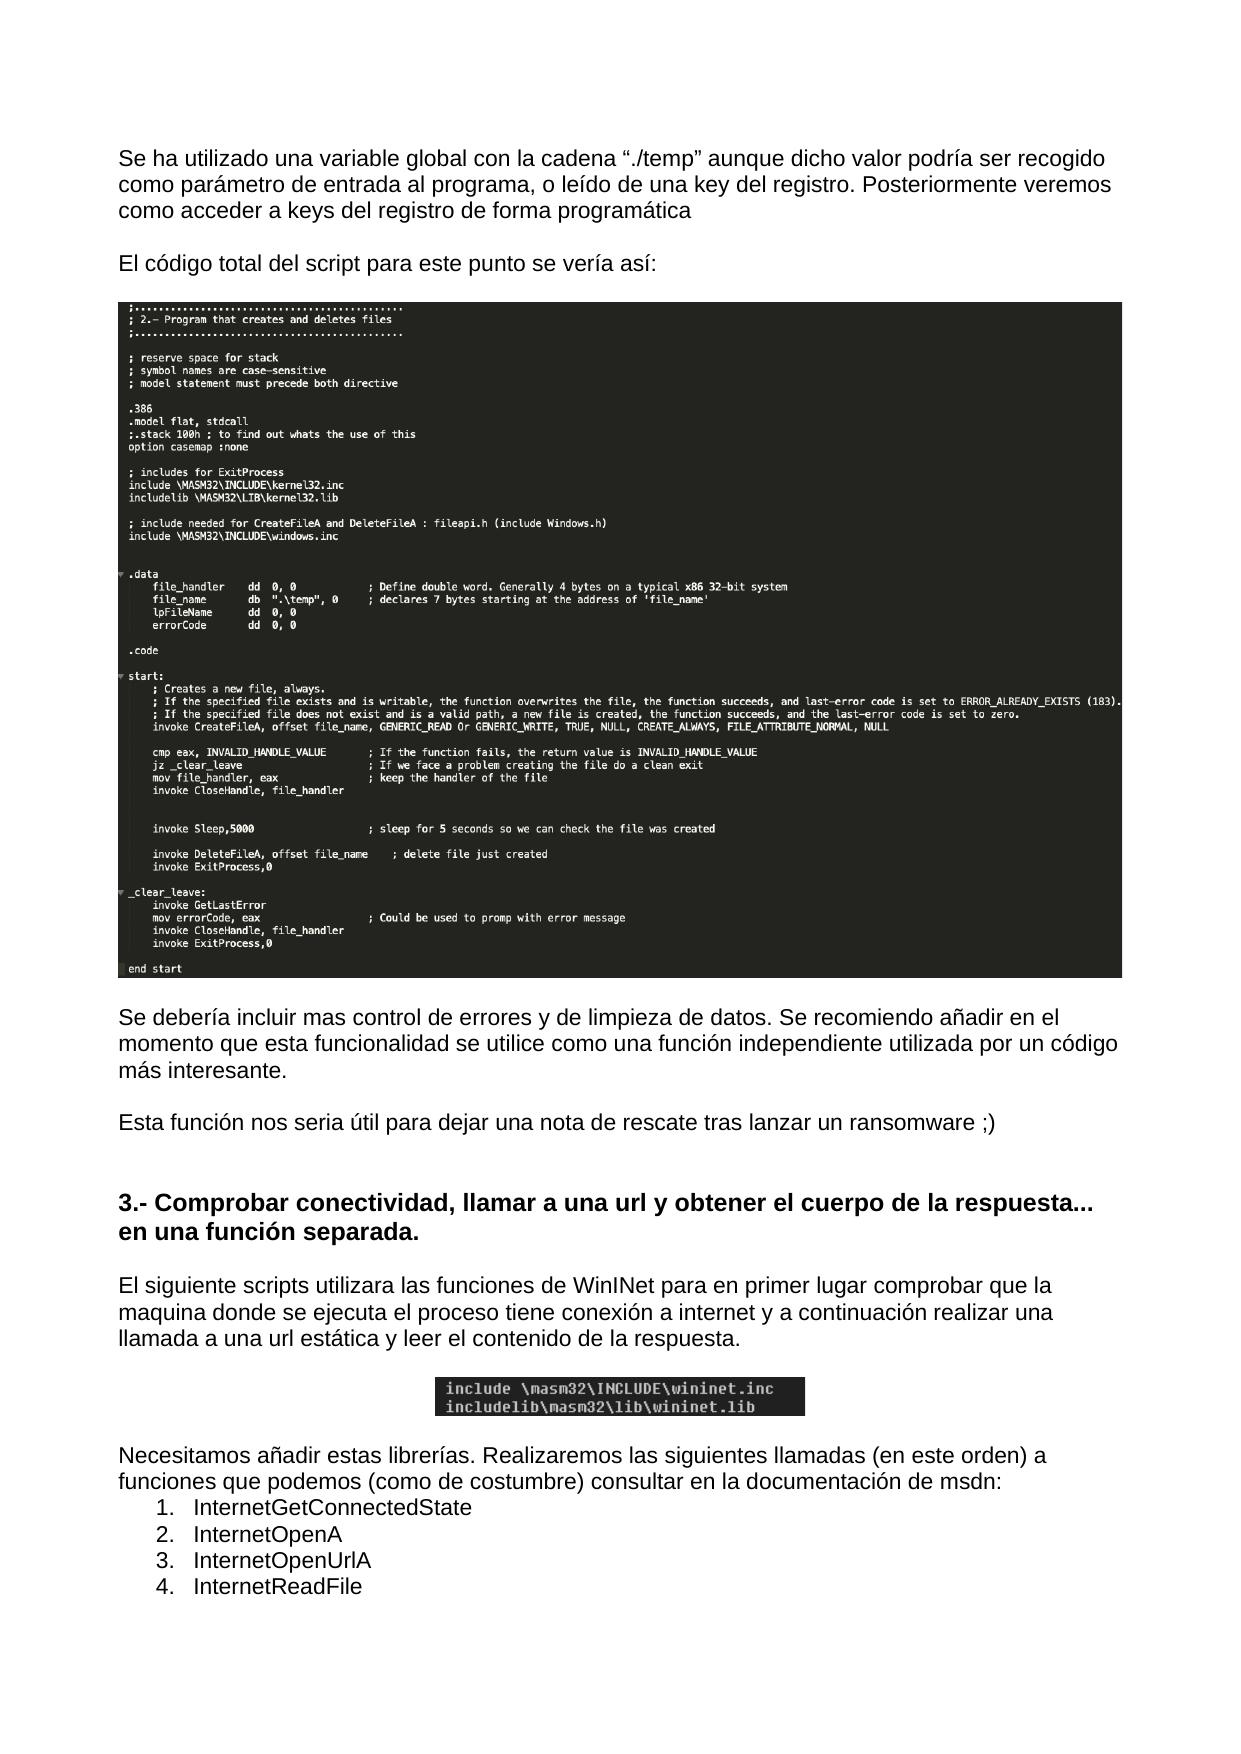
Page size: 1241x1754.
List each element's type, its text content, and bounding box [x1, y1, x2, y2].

picture [435, 1377, 806, 1416]
list InternetReadFile [156, 1573, 1122, 1600]
text Se debería incluir mas control de errores y de limpieza de datos. Se recomiendo añadir en el momento que esta funcionalidad se utilice como una función independiente utilizada por un código más interesante. [118, 1004, 1122, 1083]
text 3.- Comprobar conectividad, llamar a una url y obtener el cuerpo de la respuesta... en una función separada. [118, 1188, 1122, 1246]
list InternetOpenUrlA [156, 1547, 1122, 1573]
text Necesitamos añadir estas librerías. Realizaremos las siguientes llamadas (en este orden) a funciones que podemos (como de costumbre) consultar en la documentación de msdn: [118, 1442, 1122, 1494]
text Esta función nos seria útil para dejar una nota de rescate tras lanzar un ransomware ;) [118, 1109, 1122, 1136]
picture [118, 302, 1123, 978]
list InternetOpenA [156, 1521, 1122, 1547]
text El código total del script para este punto se vería así: [118, 250, 1122, 276]
list InternetGetConnectedState [156, 1494, 1122, 1521]
text Se ha utilizado una variable global con la cadena “./temp” aunque dicho valor podría ser recogido como parámetro de entrada al programa, o leído de una key del registro. Posteriormente veremos como acceder a keys del registro de forma programática [118, 144, 1122, 223]
text El siguiente scripts utilizara las funciones de WinINet para en primer lugar comprobar que la maquina donde se ejecuta el proceso tiene conexión a internet y a continuación realizar una llamada a una url estática y leer el contenido de la respuesta. [118, 1272, 1122, 1351]
